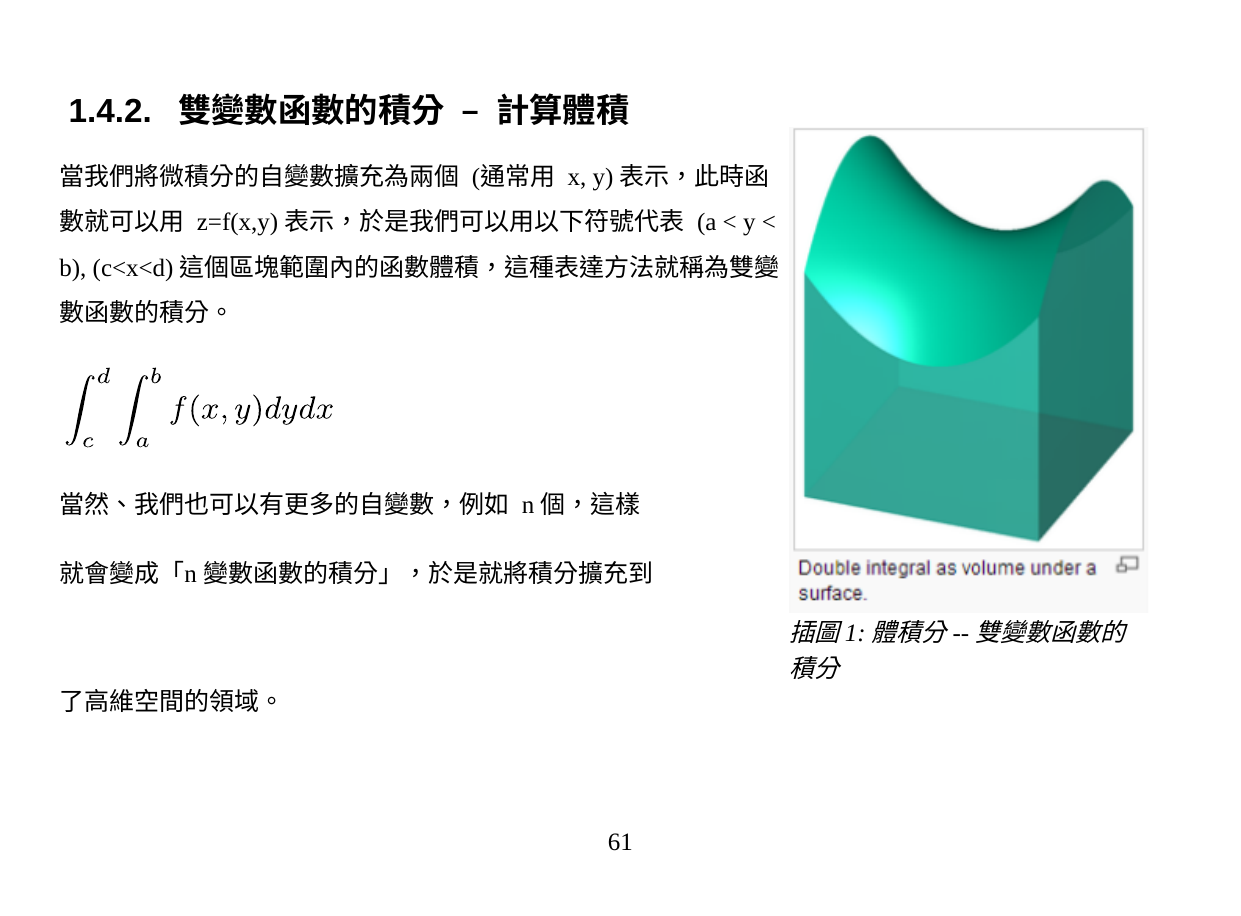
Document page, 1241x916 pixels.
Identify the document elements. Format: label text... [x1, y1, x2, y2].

text 當我們將微積分的自變數擴充為兩個 (通常用 x, y) 表示，此時函數就可以用 z=f(x,y) 表示，於是我們可以用以下符號代表 (a < y < b), (c<x<d) 這個區塊範圍內的函數體積，這種表達方法就稱為雙變數函數的積分。 [59, 157, 789, 329]
text 插圖 1: 體積分 -- 雙變數函數的積分 [789, 613, 1148, 685]
text 當然、我們也可以有更多的自變數，例如 n 個，這樣 [59, 484, 789, 521]
picture [789, 127, 1149, 613]
text [1149, 484, 1181, 521]
text 就會變成「n 變數函數的積分」，於是就將積分擴充到 [59, 553, 789, 589]
text 了高維空間的領域。 [59, 682, 1181, 718]
subtitle 雙變數函數的積分 – 計算體積 [59, 84, 1181, 132]
text [1149, 157, 1181, 329]
text [1149, 553, 1181, 589]
